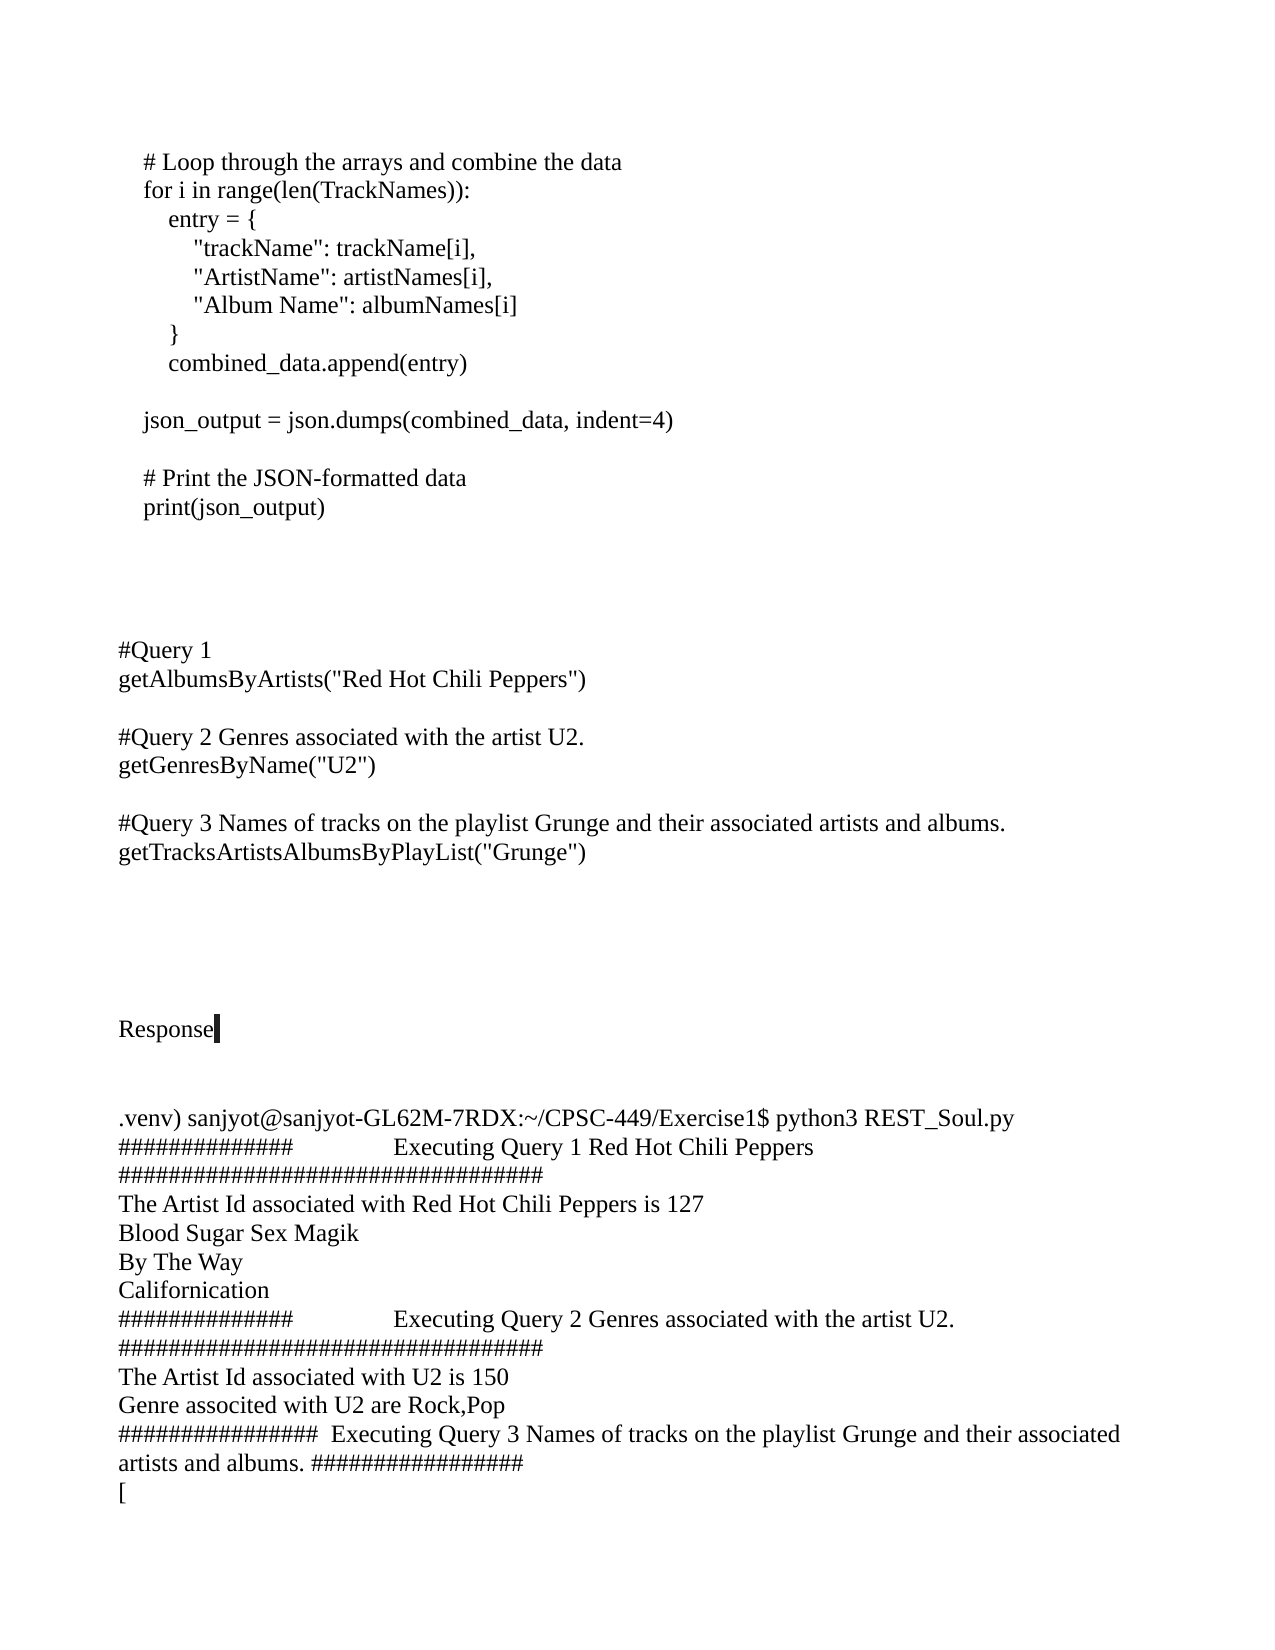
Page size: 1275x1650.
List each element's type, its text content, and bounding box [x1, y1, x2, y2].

text By The Way [118, 1247, 1157, 1275]
text "trackName": trackName[i], [118, 233, 1157, 262]
text json_output = json.dumps(combined_data, indent=4) [118, 406, 1157, 434]
text #Query 1 [118, 636, 1157, 664]
text Response .venv) sanjyot@sanjyot-GL62M-7RDX:~/CPSC-449/Exercise1$ python3 REST_Soul.py [118, 894, 1157, 1132]
text #Query 3 Names of tracks on the playlist Grunge and their associated artists and albums. [118, 808, 1157, 837]
text # Print the JSON-formatted data [118, 463, 1157, 492]
text } [118, 319, 1157, 348]
text print(json_output) [118, 492, 1157, 521]
text # Loop through the arrays and combine the data [118, 147, 1157, 176]
text "ArtistName": artistNames[i], [118, 262, 1157, 291]
text ############## Executing Query 1 Red Hot Chili Peppers ################################## [118, 1132, 1157, 1189]
text "Album Name": albumNames[i] [118, 291, 1157, 319]
text combined_data.append(entry) [118, 348, 1157, 377]
text entry = { [118, 204, 1157, 233]
text for i in range(len(TrackNames)): [118, 176, 1157, 204]
text #Query 2 Genres associated with the artist U2. [118, 722, 1157, 751]
text getGenresByName("U2") [118, 751, 1157, 779]
text The Artist Id associated with U2 is 150 [118, 1362, 1157, 1390]
text Genre associted with U2 are Rock,Pop [118, 1390, 1157, 1419]
text ############## Executing Query 2 Genres associated with the artist U2. ################################## [118, 1304, 1157, 1362]
text getTracksArtistsAlbumsByPlayList("Grunge") [118, 837, 1157, 866]
text getAlbumsByArtists("Red Hot Chili Peppers") [118, 664, 1157, 693]
text [ [118, 1477, 1157, 1505]
text Californication [118, 1275, 1157, 1304]
text Blood Sugar Sex Magik [118, 1218, 1157, 1247]
text The Artist Id associated with Red Hot Chili Peppers is 127 [118, 1189, 1157, 1218]
text ################ Executing Query 3 Names of tracks on the playlist Grunge and their associated artists and albums. ################# [118, 1419, 1157, 1477]
